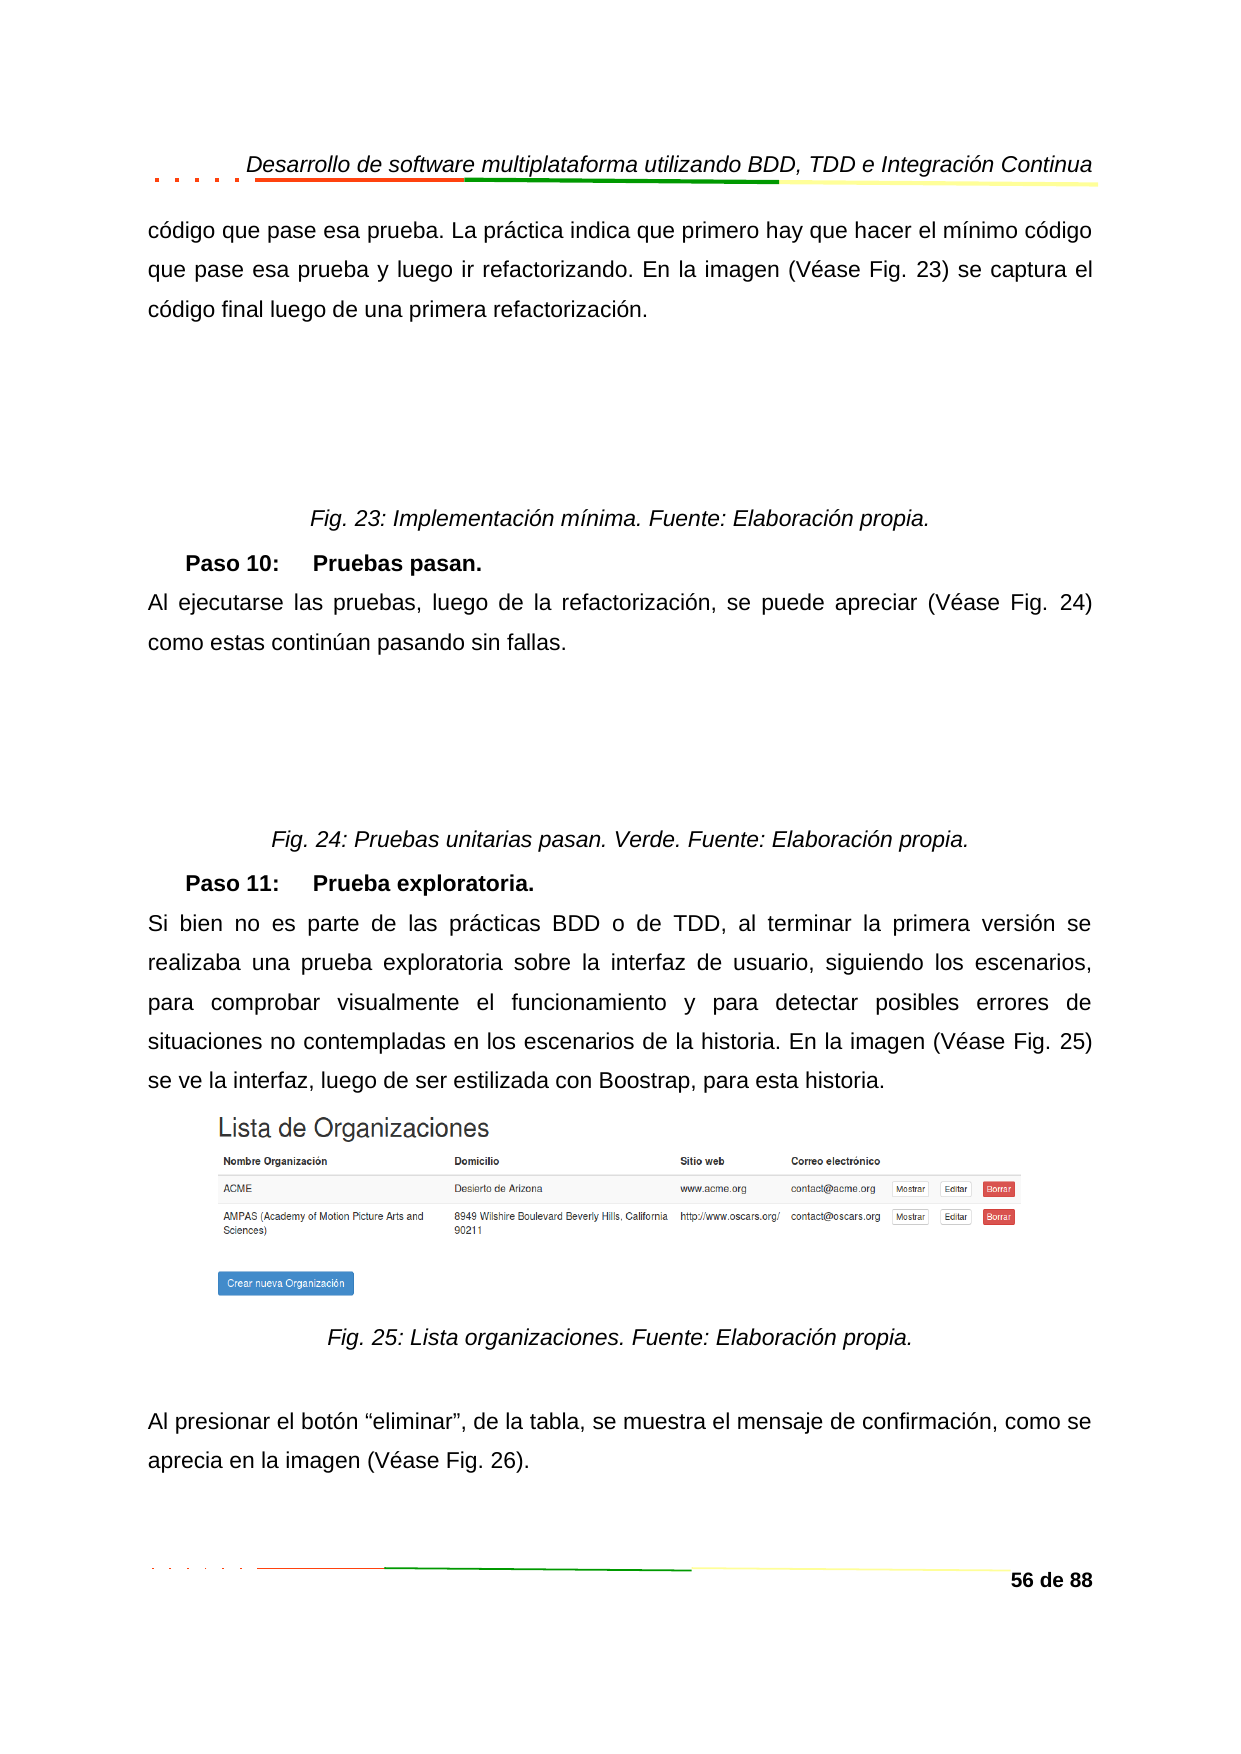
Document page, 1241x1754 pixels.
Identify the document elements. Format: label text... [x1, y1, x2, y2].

list Pruebas pasan. [185, 550, 1093, 576]
table_cell Fig. 24: Pruebas unitarias pasan. Verde. Fuente: Elaboración propia. [148, 807, 1093, 870]
table_cell Fig. 25: Lista organizaciones. Fuente: Elaboración propia. [148, 1306, 1093, 1368]
text Al presionar el botón “eliminar”, de la tabla, se muestra el mensaje de confirmación, como se aprecia en la imagen (Véase Fig. 26). [148, 1408, 1093, 1474]
picture [214, 1112, 1026, 1300]
table_cell Fig. 23: Implementación mínima. Fuente: Elaboración propia. [148, 487, 1093, 550]
text Si bien no es parte de las prácticas BDD o de TDD, al terminar la primera versión se realizaba una prueba exploratoria sobre la interfaz de usuario, siguiendo los escenarios, para comprobar visualmente el funcionamiento y para detectar posibles errores de situaciones no contempladas en los escenarios de la historia. En la imagen (Véase Fig. 25) se ve la interfaz, luego de ser estilizada con Boostrap, para esta historia. [148, 909, 1093, 1094]
text código que pase esa prueba. La práctica indica que primero hay que hacer el mínimo código que pase esa prueba y luego ir refactorizando. En la imagen (Véase Fig. 23) se captura el código final luego de una primera refactorización. [148, 217, 1093, 322]
table_header [148, 1107, 1093, 1306]
text Al ejecutarse las pruebas, luego de la refactorización, se puede apreciar (Véase Fig. 24) como estas continúan pasando sin fallas. [148, 589, 1093, 655]
table_header [148, 668, 1093, 807]
table_header [148, 335, 1093, 487]
list Prueba exploratoria. [185, 870, 1093, 896]
